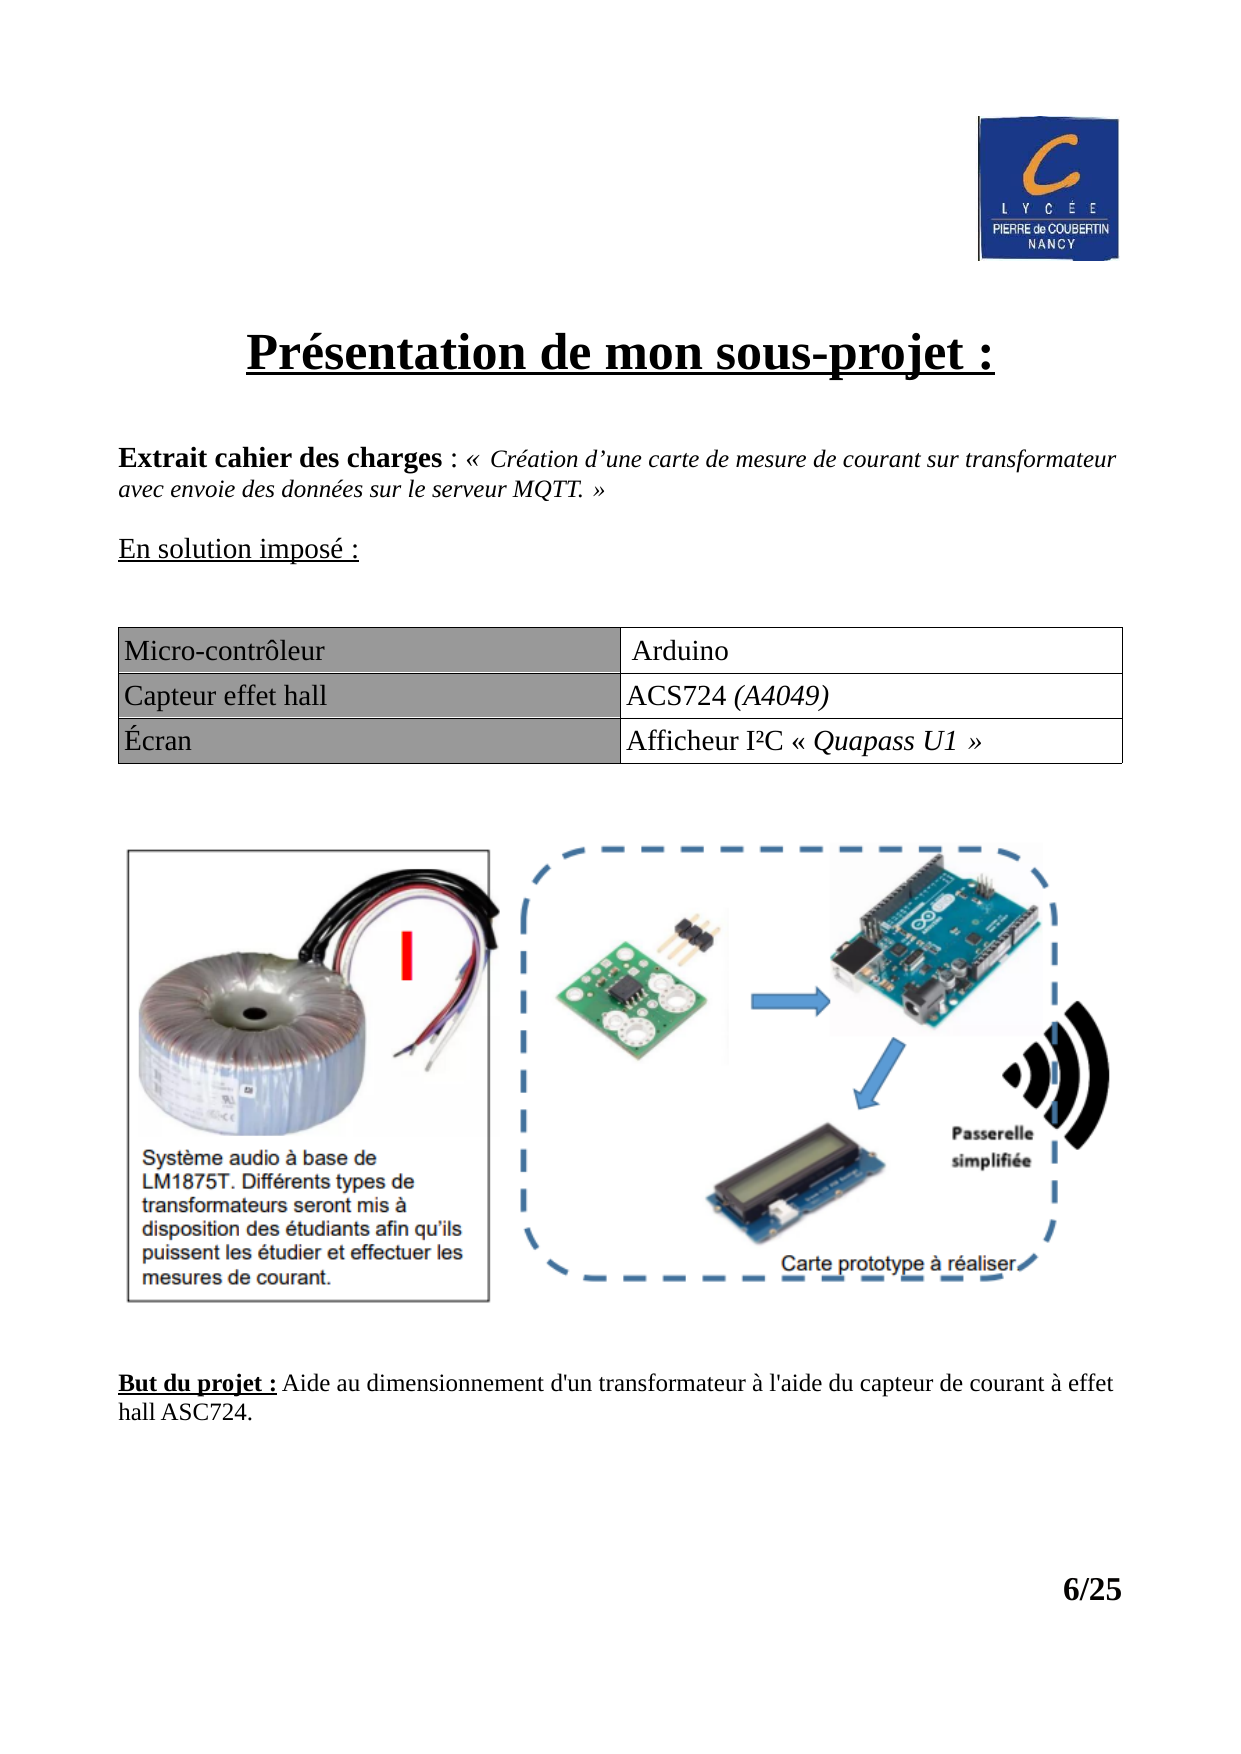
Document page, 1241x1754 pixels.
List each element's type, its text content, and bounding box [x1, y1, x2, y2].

text Extrait cahier des charges : « Création d’une carte de mesure de courant sur transformateur avec envoie des données sur le serveur MQTT. » [118, 440, 1122, 503]
table_cell Afficheur I²C « Quapass U1 » [621, 719, 1122, 763]
text Présentation de mon sous-projet : [118, 321, 1122, 381]
table_cell Écran [119, 719, 620, 763]
text But du projet : Aide au dimensionnement d'un transformateur à l'aide du capteur de courant à effet hall ASC724. [118, 1368, 1122, 1426]
picture [975, 116, 1120, 261]
text 6/25 [118, 1570, 1122, 1608]
picture [121, 836, 1126, 1311]
text En solution imposé : [118, 531, 1122, 565]
table_cell ACS724 (A4049) [621, 674, 1122, 717]
table_cell Capteur effet hall [119, 674, 620, 717]
table_header Arduino [621, 628, 1122, 672]
table_header Micro-contrôleur [119, 628, 620, 672]
